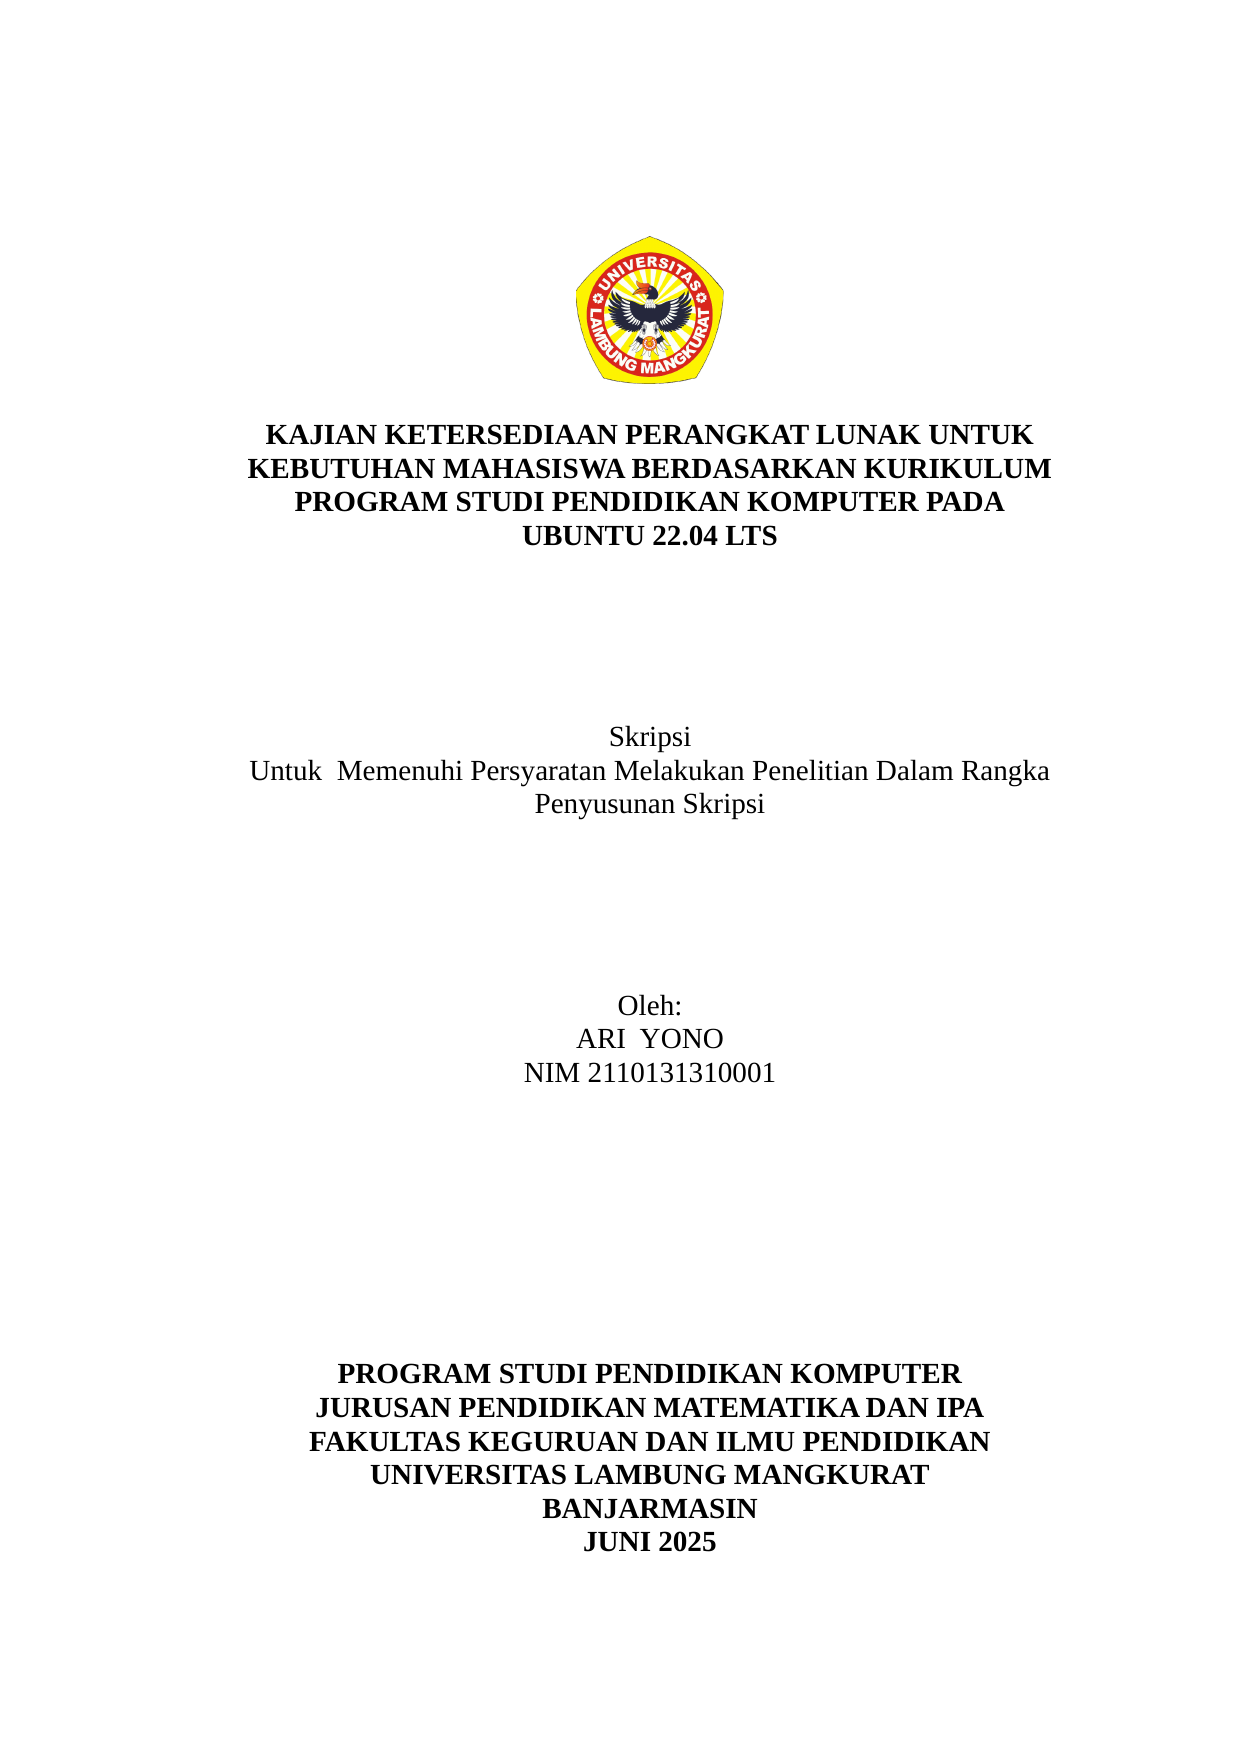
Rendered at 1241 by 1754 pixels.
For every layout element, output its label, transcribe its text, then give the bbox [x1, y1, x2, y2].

text UNIVERSITAS LAMBUNG MANGKURAT [236, 1457, 1063, 1491]
text JUNI 2025 [236, 1524, 1063, 1558]
text NIM 2110131310001 [236, 1055, 1063, 1088]
text JURUSAN PENDIDIKAN MATEMATIKA DAN IPA [236, 1390, 1063, 1424]
text Skripsi [236, 719, 1063, 753]
text Untuk Memenuhi Persyaratan Melakukan Penelitian Dalam Rangka Penyusunan Skripsi [236, 753, 1063, 820]
text FAKULTAS KEGURUAN DAN ILMU PENDIDIKAN [236, 1424, 1063, 1457]
text PROGRAM STUDI PENDIDIKAN KOMPUTER [236, 1357, 1063, 1390]
picture [576, 236, 724, 384]
text Oleh: ARI YONO [236, 988, 1063, 1055]
text KAJIAN KETERSEDIAAN PERANGKAT LUNAK UNTUK KEBUTUHAN MAHASISWA BERDASARKAN KURIKULUM PROGRAM STUDI PENDIDIKAN KOMPUTER PADA UBUNTU 22.04 LTS [236, 417, 1063, 552]
text BANJARMASIN [236, 1491, 1063, 1524]
